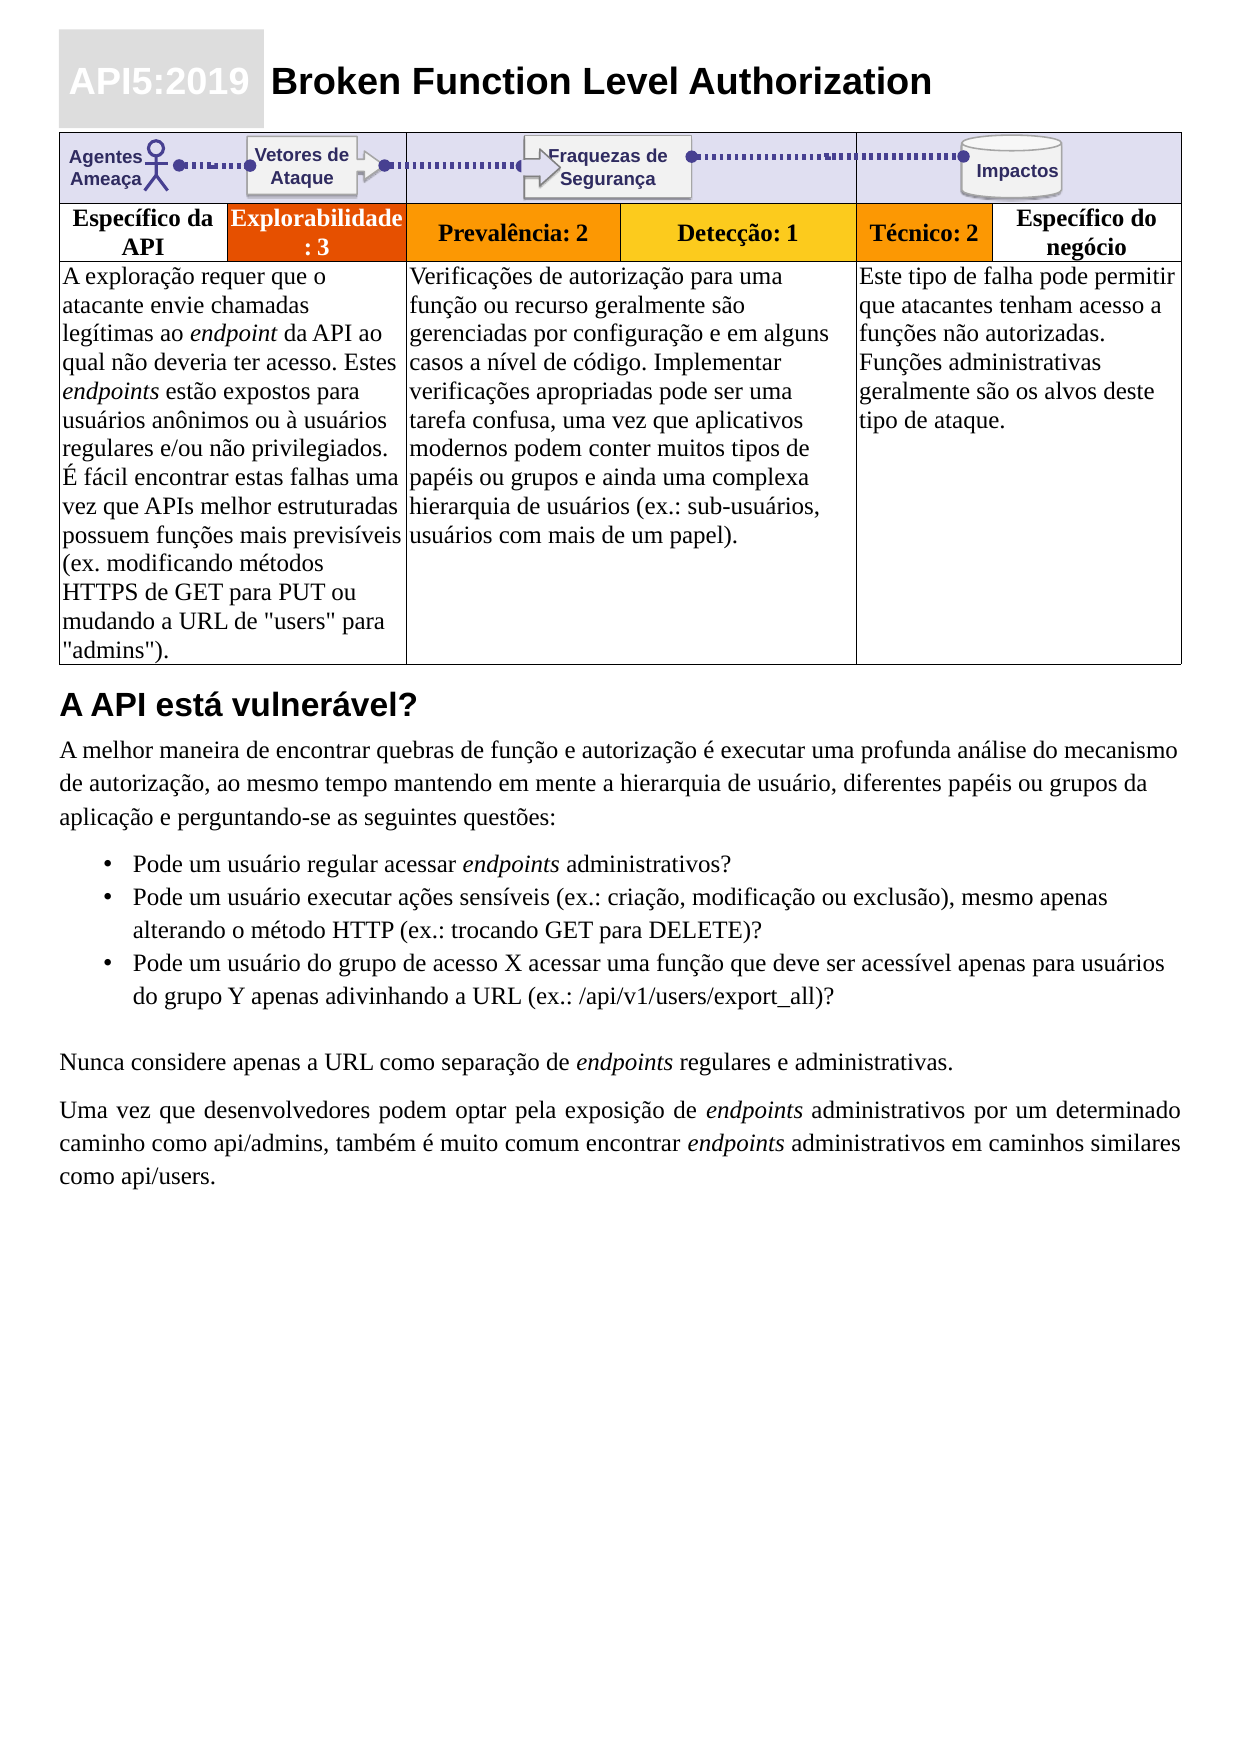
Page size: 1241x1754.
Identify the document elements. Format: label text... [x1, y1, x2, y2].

list Pode um usuário do grupo de acesso X acessar uma função que deve ser acessível apenas para usuários do grupo Y apenas adivinhando a URL (ex.: /api/v1/users/export_all)? [103, 948, 1181, 1010]
table_cell Explorabilidade: 3 [228, 204, 406, 261]
text A melhor maneira de encontrar quebras de função e autorização é executar uma profunda análise do mecanismo de autorização, ao mesmo tempo mantendo em mente a hierarquia de usuário, diferentes papéis ou grupos da aplicação e perguntando-se as seguintes questões: [59, 736, 1181, 830]
table_header [60, 133, 227, 203]
table_cell A exploração requer que o atacante envie chamadas legítimas ao endpoint da API ao qual não deveria ter acesso. Estes endpoints estão expostos para usuários anônimos ou à usuários regulares e/ou não privilegiados. É fácil encontrar estas falhas uma vez que APIs melhor estruturadas possuem funções mais previsíveis (ex. modificando métodos HTTPS de GET para PUT ou mudando a URL de "users" para "admins"). [60, 262, 406, 663]
table_header [857, 133, 992, 203]
table_cell Específico da API [60, 204, 227, 261]
table_header [407, 133, 620, 203]
table_cell Verificações de autorização para uma função ou recurso geralmente são gerenciadas por configuração e em alguns casos a nível de código. Implementar verificações apropriadas pode ser uma tarefa confusa, uma vez que aplicativos modernos podem conter muitos tipos de papéis ou grupos e ainda uma complexa hierarquia de usuários (ex.: sub-usuários, usuários com mais de um papel). [407, 262, 856, 663]
table_cell Específico do negócio [993, 204, 1181, 261]
table_cell Prevalência: 2 [407, 204, 620, 261]
list Pode um usuário regular acessar endpoints administrativos? [103, 849, 1181, 878]
table_cell Este tipo de falha pode permitir que atacantes tenham acesso a funções não autorizadas. Funções administrativas geralmente são os alvos deste tipo de ataque. [857, 262, 1181, 663]
table_header [227, 133, 406, 203]
text Nunca considere apenas a URL como separação de endpoints regulares e administrativas. [59, 1047, 1181, 1076]
table_header [992, 133, 1181, 203]
subtitle A API está vulnerável? [59, 684, 1181, 723]
table_header [620, 133, 856, 203]
table_cell Detecção: 1 [621, 204, 856, 261]
list Pode um usuário executar ações sensíveis (ex.: criação, modificação ou exclusão), mesmo apenas alterando o método HTTP (ex.: trocando GET para DELETE)? [103, 882, 1181, 944]
table_cell Técnico: 2 [857, 204, 992, 261]
text Uma vez que desenvolvedores podem optar pela exposição de endpoints administrativos por um determinado caminho como api/admins, também é muito comum encontrar endpoints administrativos em caminhos similares como api/users. [59, 1095, 1181, 1190]
